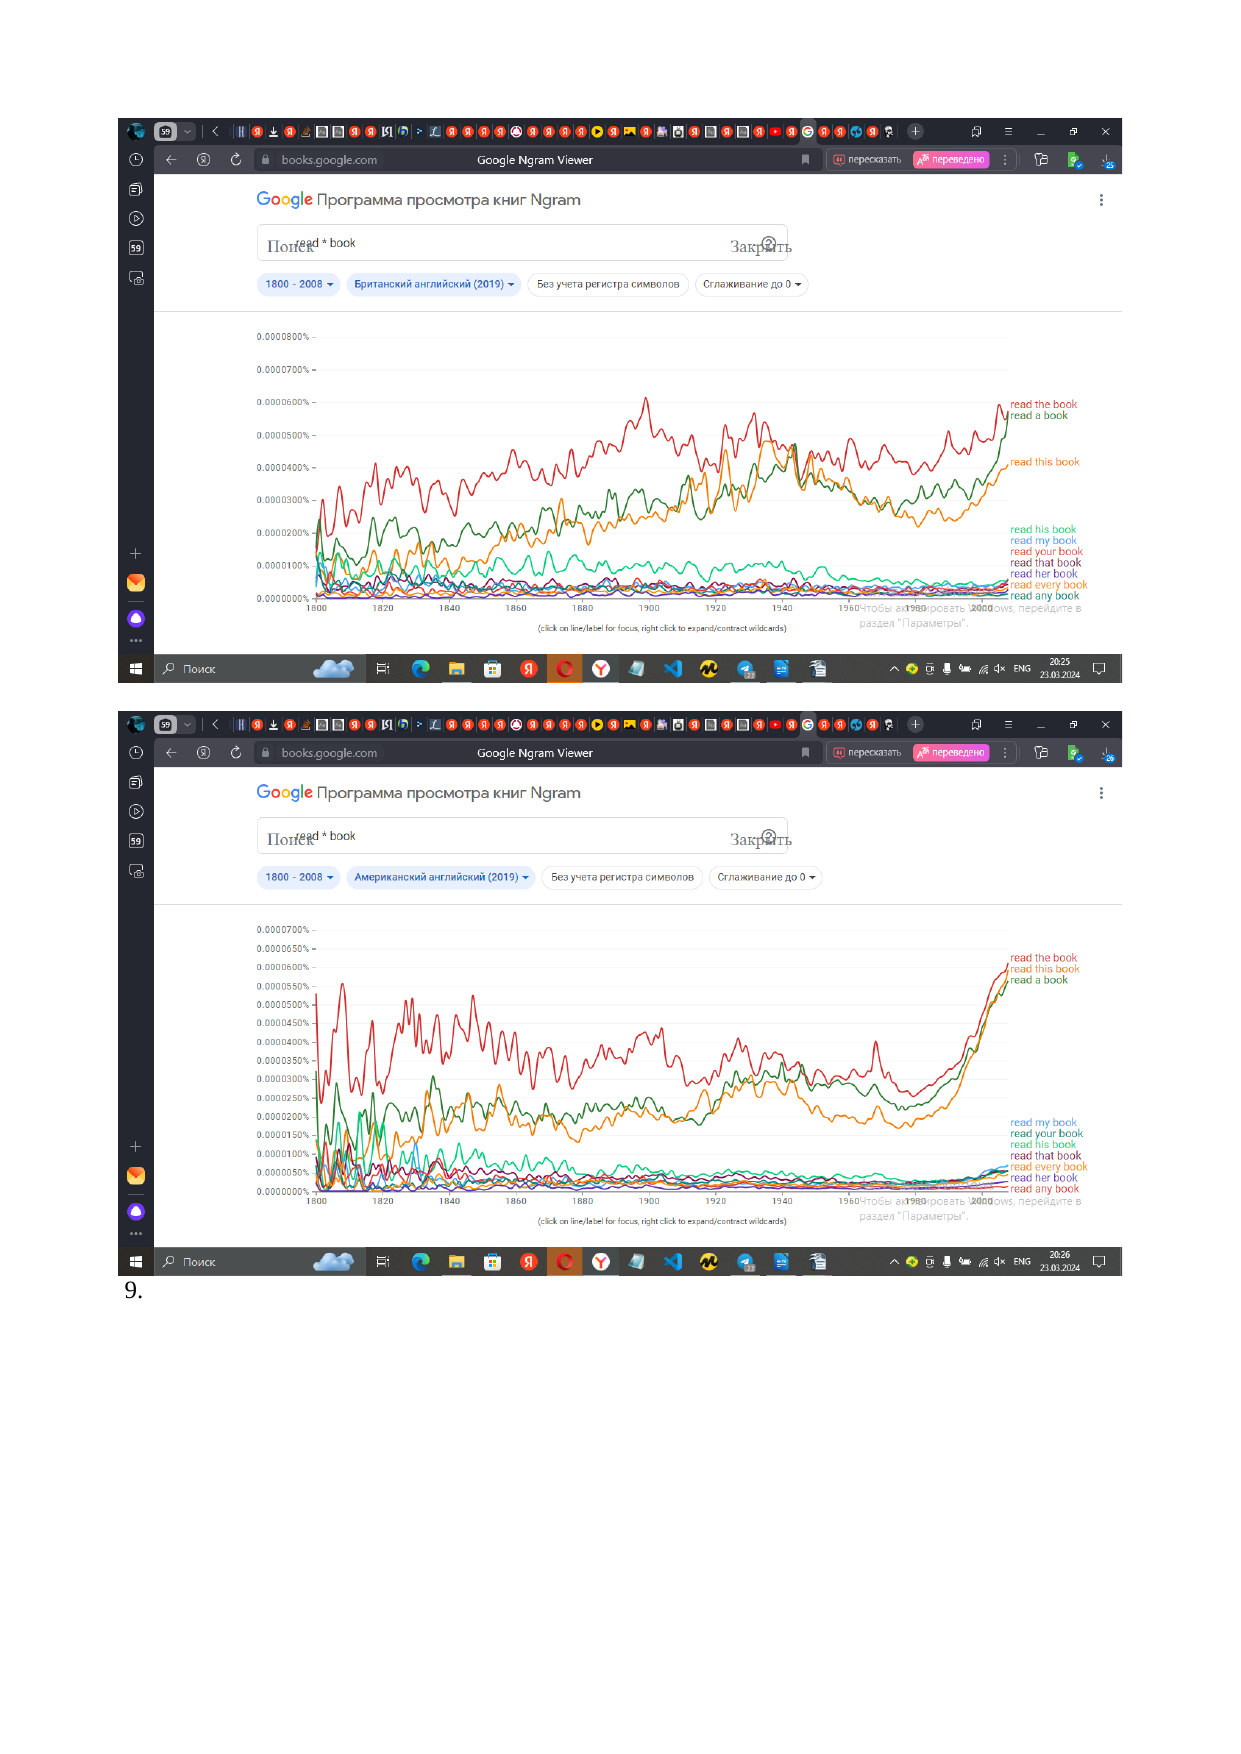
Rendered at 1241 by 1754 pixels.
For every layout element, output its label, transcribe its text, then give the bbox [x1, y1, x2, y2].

picture [118, 118, 1123, 683]
picture [118, 711, 1123, 1276]
text 9. [118, 1276, 1122, 1304]
